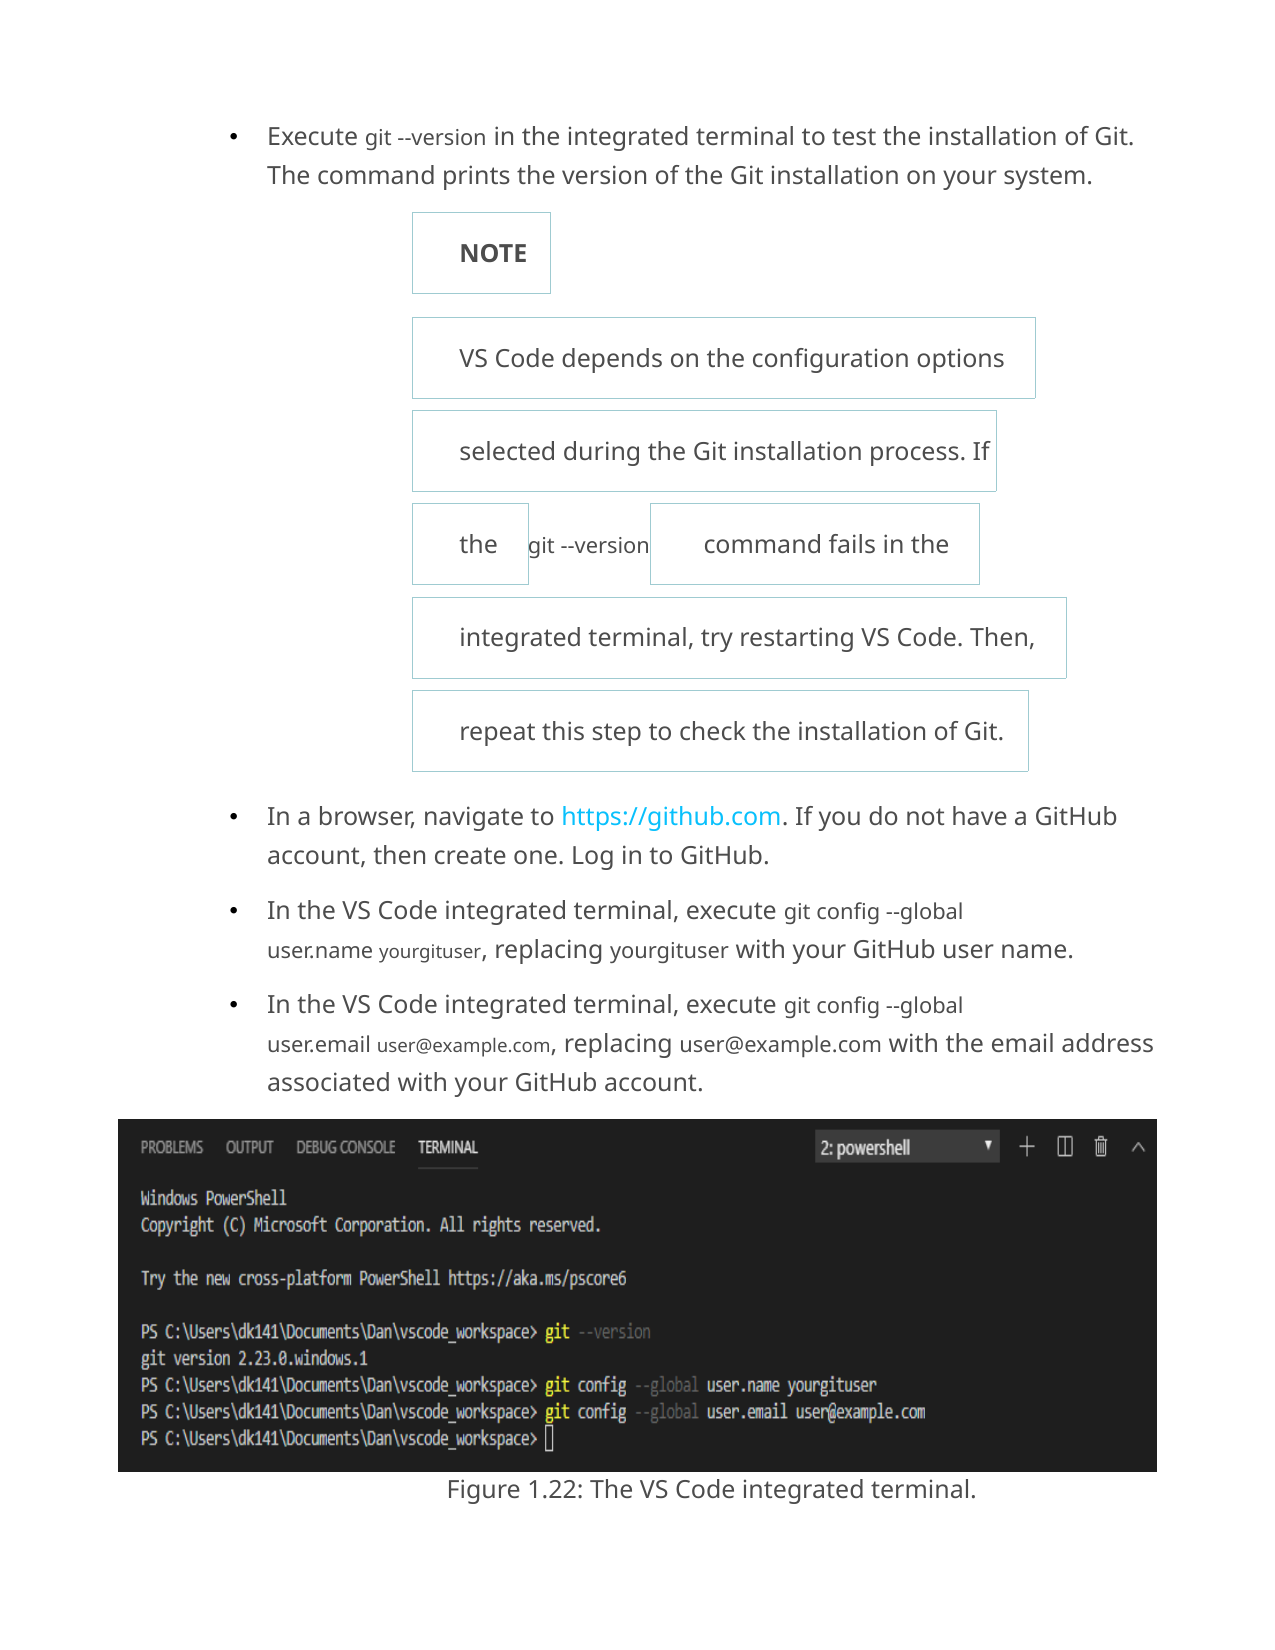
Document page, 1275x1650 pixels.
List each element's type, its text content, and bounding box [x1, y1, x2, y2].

subtitle [551, 212, 1082, 293]
subtitle NOTE [413, 213, 550, 293]
list In the VS Code integrated terminal, execute git config --global user.name yourgituser, replacing yourgituser with your GitHub user name. [229, 893, 1157, 966]
picture [118, 1119, 1157, 1472]
list VS Code depends on the configuration options selected during the Git installation process. If the git --version command fails in the integrated terminal, try restarting VS Code. Then, repeat this step to check the installation of Git. [374, 317, 1082, 771]
list In a browser, navigate to https://github.com. If you do not have a GitHub account, then create one. Log in to GitHub. [229, 799, 1157, 872]
list Execute git --version in the integrated terminal to test the installation of Git. The command prints the version of the Git installation on your system. [229, 118, 1157, 191]
list In the VS Code integrated terminal, execute git config --global user.email user@example.com, replacing user@example.com with the email address associated with your GitHub account. [229, 987, 1157, 1099]
list Figure 1.22: The VS Code integrated terminal. [229, 1472, 1157, 1505]
subtitle [374, 212, 412, 293]
